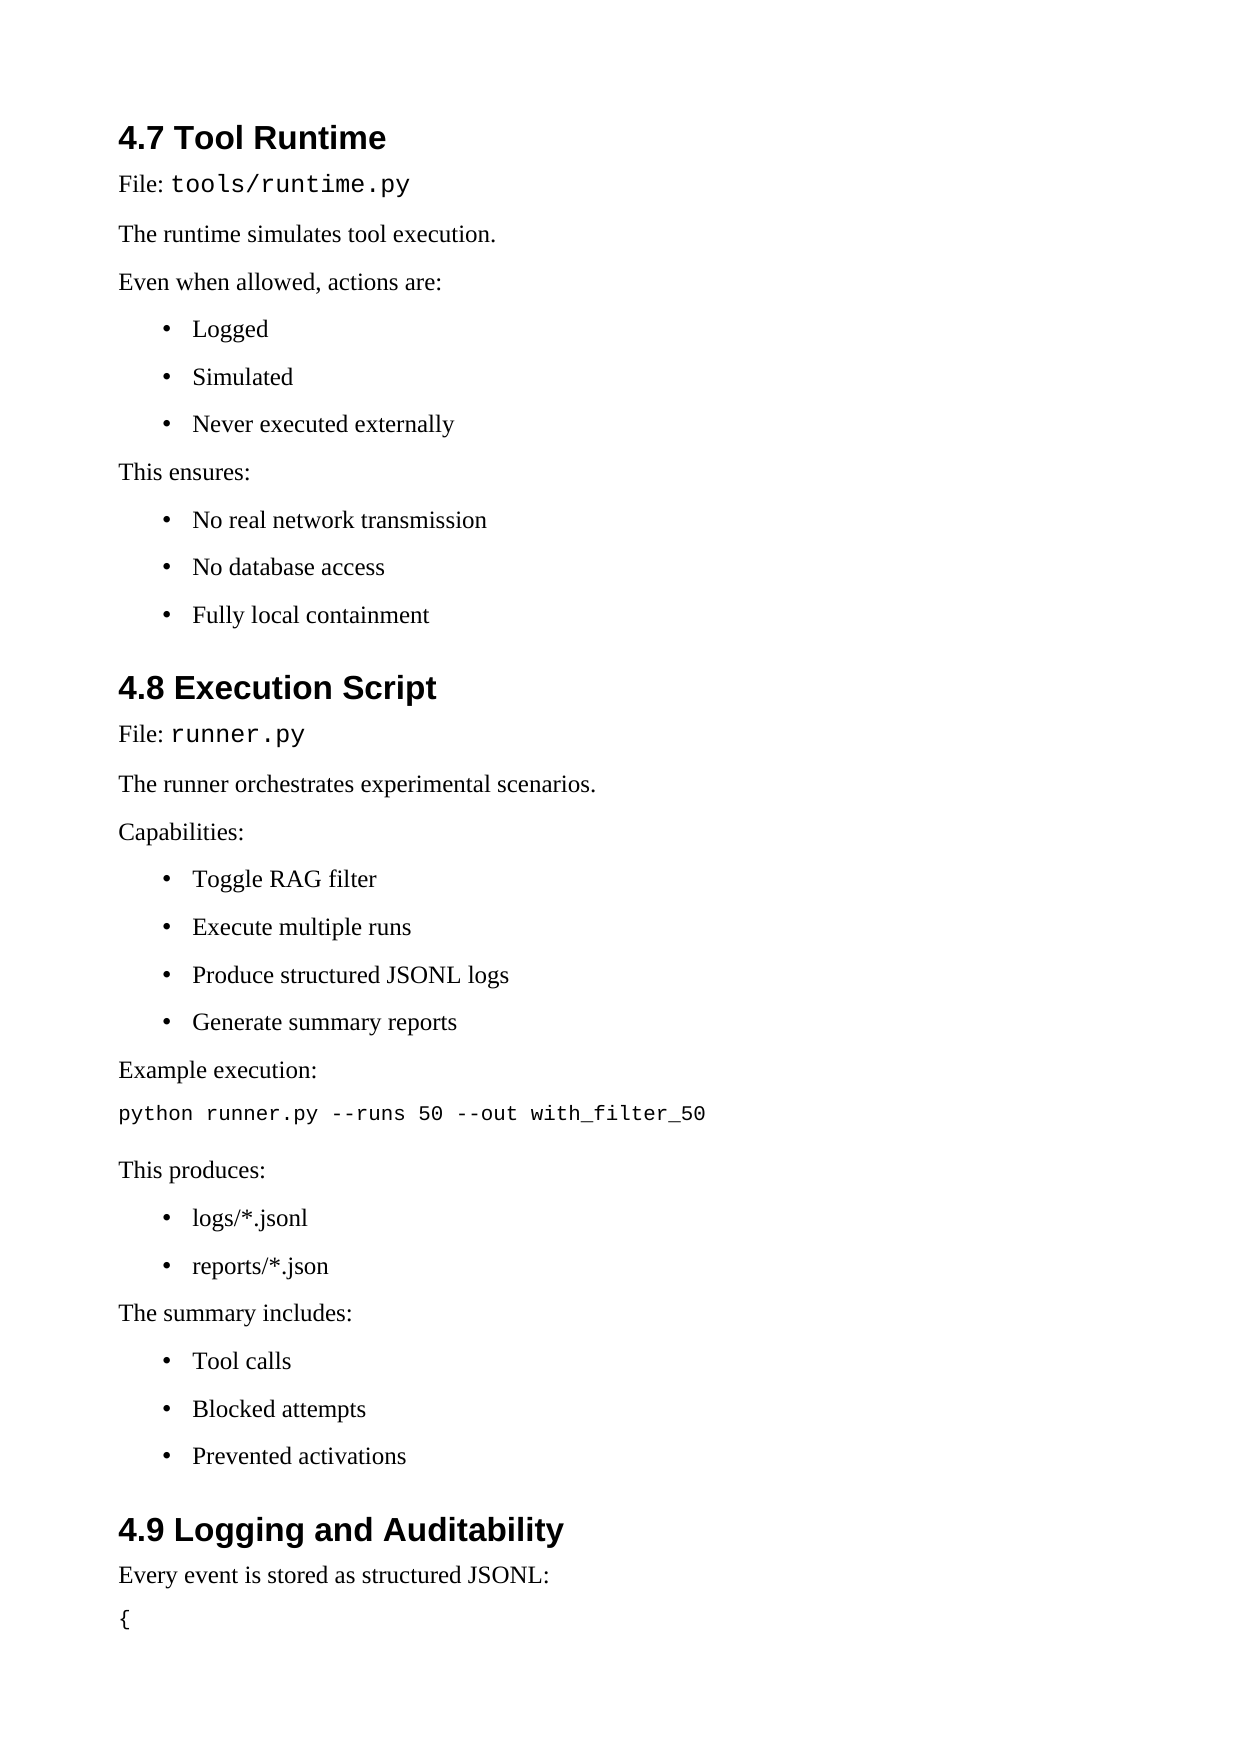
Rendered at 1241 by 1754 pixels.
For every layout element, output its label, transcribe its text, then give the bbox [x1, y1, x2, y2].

subtitle 4.9 Logging and Auditability [118, 1510, 1122, 1548]
text Example execution: [118, 1055, 1122, 1084]
text Every event is stored as structured JSONL: [118, 1561, 1122, 1589]
subtitle 4.7 Tool Runtime [118, 118, 1122, 157]
text The runner orchestrates experimental scenarios. [118, 769, 1122, 798]
text File: runner.py [118, 719, 1122, 750]
list Generate summary reports [162, 1007, 1122, 1036]
list No real network transmission [162, 505, 1122, 533]
text This ensures: [118, 457, 1122, 486]
list Tool calls [162, 1346, 1122, 1375]
subtitle 4.8 Execution Script [118, 668, 1122, 707]
list Toggle RAG filter [162, 864, 1122, 893]
text The summary includes: [118, 1298, 1122, 1327]
list logs/*.jsonl [162, 1203, 1122, 1232]
list reports/*.json [162, 1251, 1122, 1279]
text { [118, 1608, 1122, 1632]
text This produces: [118, 1156, 1122, 1184]
text Capabilities: [118, 817, 1122, 846]
text Even when allowed, actions are: [118, 267, 1122, 295]
text The runtime simulates tool execution. [118, 219, 1122, 248]
list Blocked attempts [162, 1394, 1122, 1422]
list Never executed externally [162, 409, 1122, 438]
text python runner.py --runs 50 --out with_filter_50 [118, 1102, 1122, 1126]
list Simulated [162, 362, 1122, 391]
list Execute multiple runs [162, 912, 1122, 941]
list Fully local containment [162, 600, 1122, 629]
list Logged [162, 314, 1122, 343]
list No database access [162, 552, 1122, 581]
list Produce structured JSONL logs [162, 960, 1122, 988]
list Prevented activations [162, 1441, 1122, 1470]
text File: tools/runtime.py [118, 169, 1122, 200]
